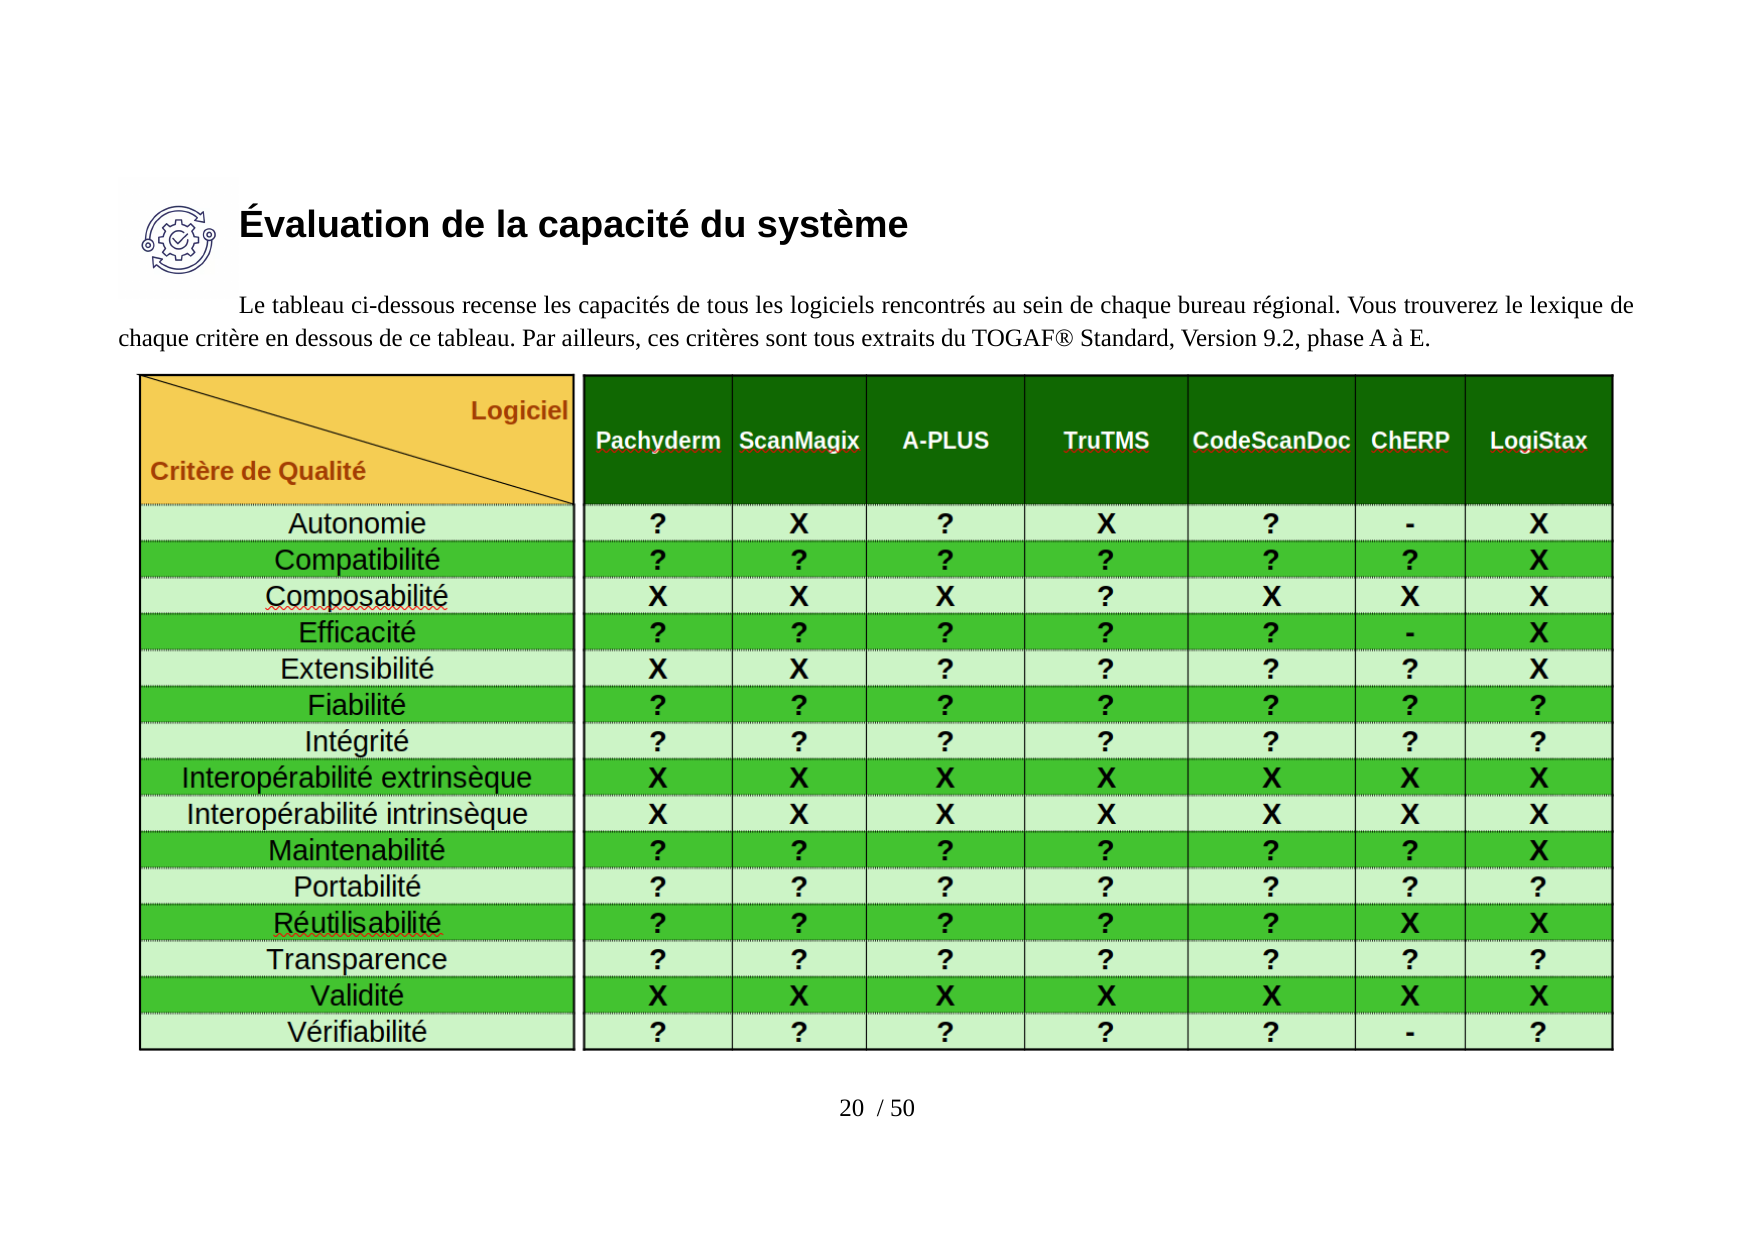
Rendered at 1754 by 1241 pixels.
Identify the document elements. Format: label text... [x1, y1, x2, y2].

subtitle Évaluation de la capacité du système [239, 201, 1636, 245]
text Le tableau ci-dessous recense les capacités de tous les logiciels rencontrés au sein de chaque bureau régional. Vous trouverez le lexique de chaque critère en dessous de ce tableau. Par ailleurs, ces critères sont tous extraits du TOGAF® Standard, Version 9.2, phase A à E. [118, 291, 1636, 352]
picture [118, 177, 239, 299]
picture [136, 371, 1618, 1054]
